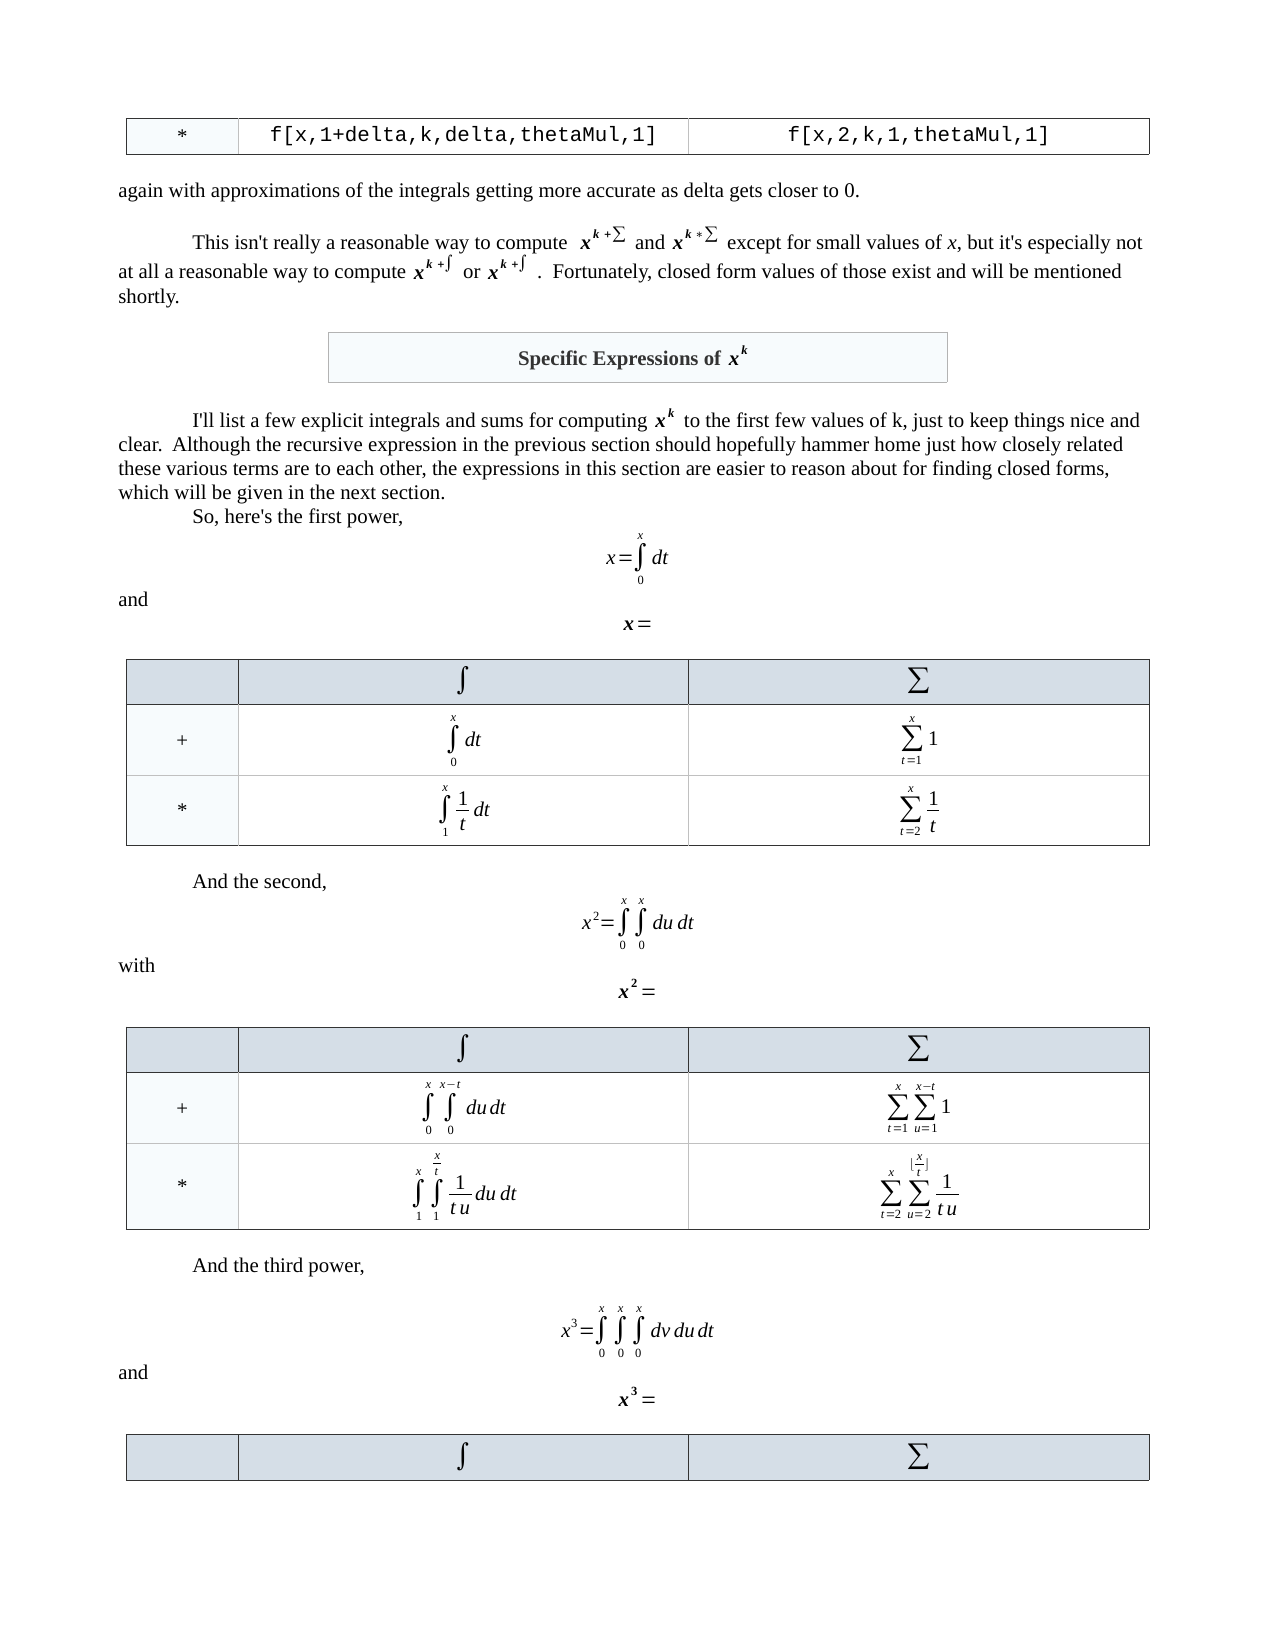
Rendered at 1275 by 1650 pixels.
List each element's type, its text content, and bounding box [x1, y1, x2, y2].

text with [118, 952, 1157, 977]
table_cell [239, 1073, 688, 1143]
text again with approximations of the integrals getting more accurate as delta gets closer to 0. [118, 178, 1157, 202]
text And the third power, [118, 1253, 1157, 1277]
table_cell * [127, 1144, 238, 1229]
table_cell [239, 1144, 688, 1229]
text This isn't really a reasonable way to compute andexcept for small values of x, but it's especially not at all a reasonable way to computeor. Fortunately, closed form values of those exist and will be mentioned shortly. [118, 226, 1157, 308]
text and [118, 587, 1157, 611]
text And the second, [118, 869, 1157, 893]
text I'll list a few explicit integrals and sums for computingto the first few values of k, just to keep things nice and clear. Although the recursive expression in the previous section should hopefully hammer home just how closely related these various terms are to each other, the expressions in this section are easier to reason about for finding closed forms, which will be given in the next section. [118, 406, 1157, 504]
text Specific Expressions of [329, 333, 947, 382]
text So, here's the first power, [118, 504, 1157, 528]
table_cell + [127, 705, 238, 775]
table_cell f[x,1+delta,k,delta,thetaMul,1] [239, 119, 688, 154]
table_cell [689, 1144, 1149, 1229]
table_cell [239, 776, 688, 845]
text and [118, 1360, 1157, 1384]
table_cell [239, 705, 688, 775]
table_header [127, 1435, 238, 1480]
table_header [689, 1028, 1149, 1072]
table_cell * [127, 776, 238, 845]
table_cell + [127, 1073, 238, 1143]
table_header [239, 1435, 688, 1480]
table_header [127, 660, 238, 704]
table_header [239, 1028, 688, 1072]
table_header [239, 660, 688, 704]
table_cell * [127, 119, 238, 154]
table_header [127, 1028, 238, 1072]
table_cell [689, 776, 1149, 845]
table_cell [689, 1073, 1149, 1143]
table_cell [689, 705, 1149, 775]
table_header [689, 1435, 1149, 1480]
table_header [689, 660, 1149, 704]
table_cell f[x,2,k,1,thetaMul,1] [689, 119, 1149, 154]
